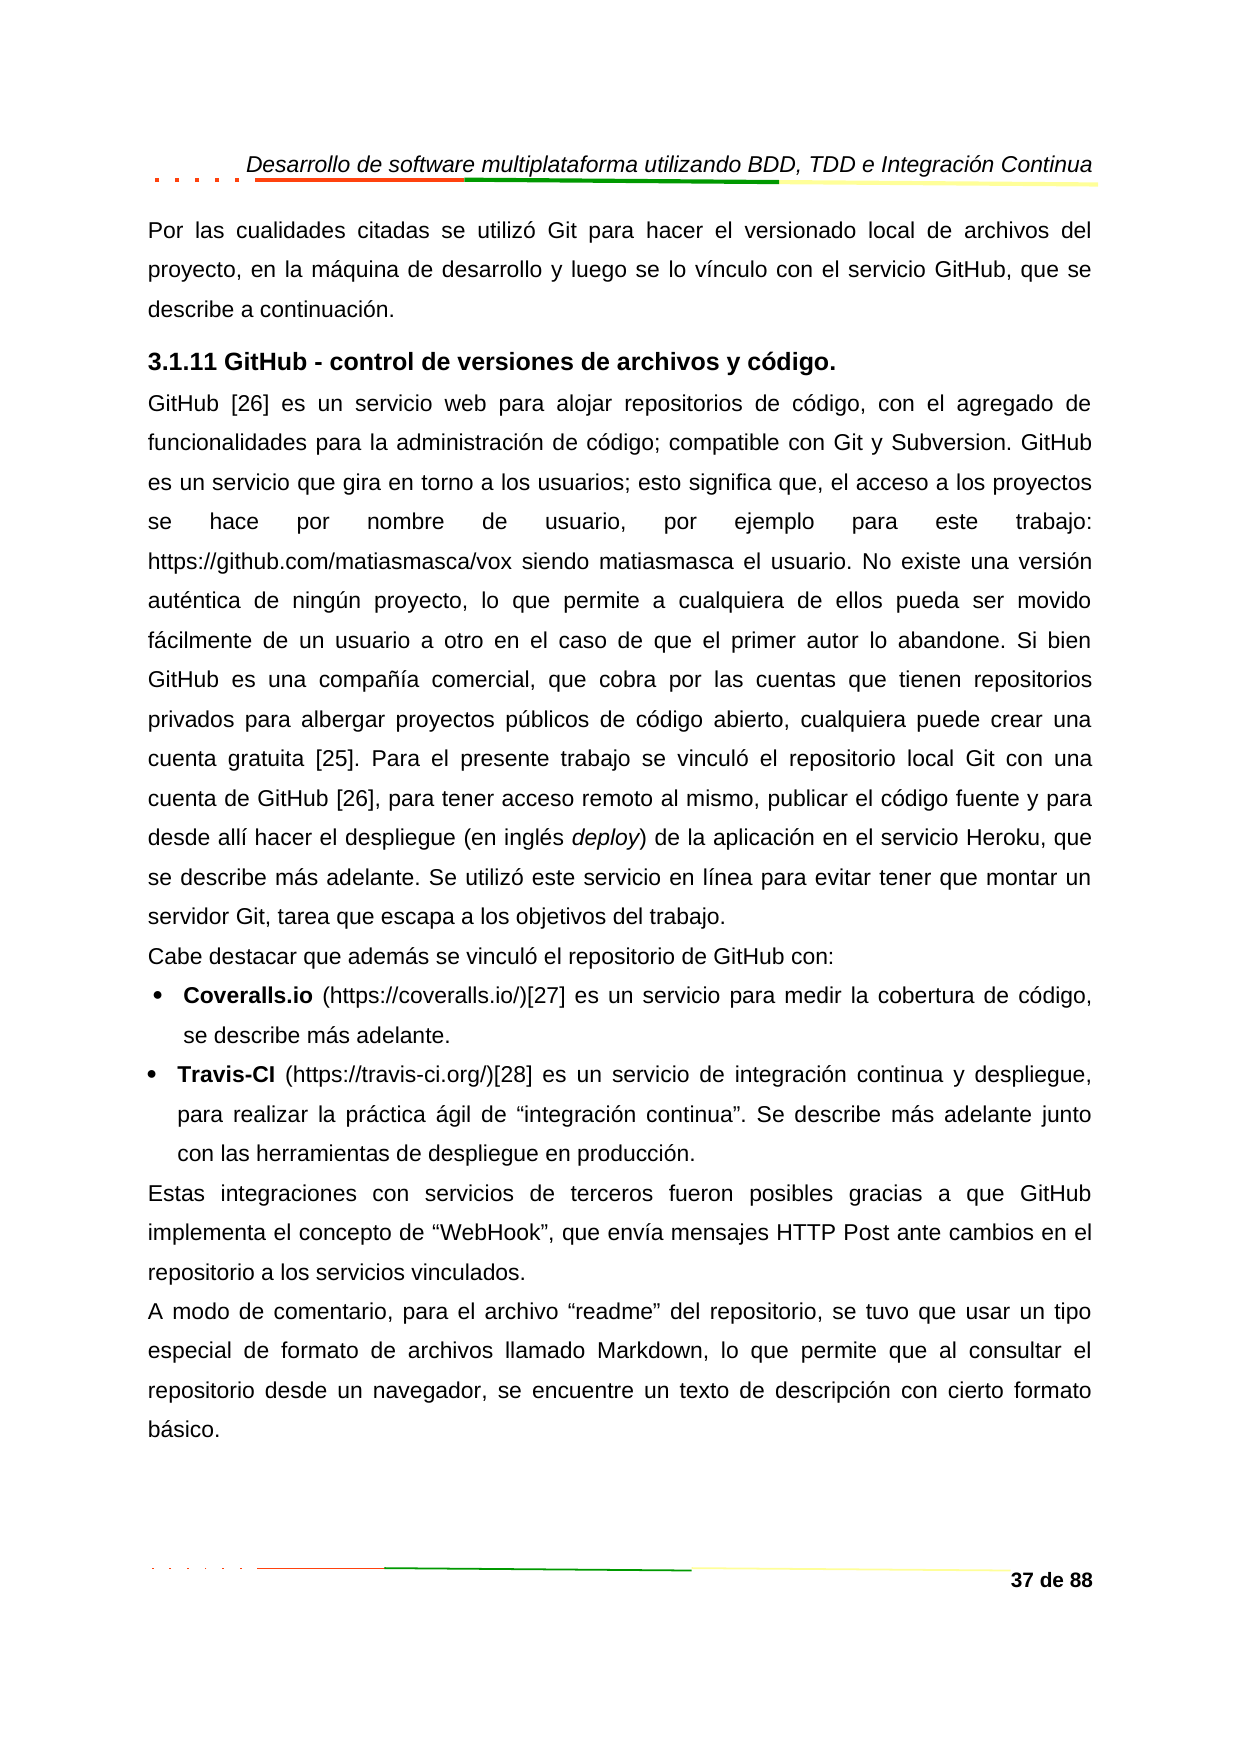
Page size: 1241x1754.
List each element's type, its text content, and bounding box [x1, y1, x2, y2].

list Coveralls.io (https://coveralls.io/)[27] es un servicio para medir la cobertura de código, se describe más adelante. [153, 982, 1093, 1048]
text Cabe destacar que además se vinculó el repositorio de GitHub con: [148, 943, 1093, 969]
list 3.1.11 GitHub - control de versiones de archivos y código. [148, 347, 1093, 376]
text A modo de comentario, para el archivo “readme” del repositorio, se tuvo que usar un tipo especial de formato de archivos llamado Markdown, lo que permite que al consultar el repositorio desde un navegador, se encuentre un texto de descripción con cierto formato básico. [148, 1298, 1093, 1443]
text Estas integraciones con servicios de terceros fueron posibles gracias a que GitHub implementa el concepto de “WebHook”, que envía mensajes HTTP Post ante cambios en el repositorio a los servicios vinculados. [148, 1179, 1093, 1285]
text GitHub [26] es un servicio web para alojar repositorios de código, con el agregado de funcionalidades para la administración de código; compatible con Git y Subversion. GitHub es un servicio que gira en torno a los usuarios; esto significa que, el acceso a los proyectos se hace por nombre de usuario, por ejemplo para este trabajo: https://github.com/matiasmasca/vox siendo matiasmasca el usuario. No existe una versión auténtica de ningún proyecto, lo que permite a cualquiera de ellos pueda ser movido fácilmente de un usuario a otro en el caso de que el primer autor lo abandone. Si bien GitHub es una compañía comercial, que cobra por las cuentas que tienen repositorios privados para albergar proyectos públicos de código abierto, cualquiera puede crear una cuenta gratuita [25]. Para el presente trabajo se vinculó el repositorio local Git con una cuenta de GitHub [26], para tener acceso remoto al mismo, publicar el código fuente y para desde allí hacer el despliegue (en inglés deploy) de la aplicación en el servicio Heroku, que se describe más adelante. Se utilizó este servicio en línea para evitar tener que montar un servidor Git, tarea que escapa a los objetivos del trabajo. [148, 390, 1093, 929]
list Travis-CI (https://travis-ci.org/)[28] es un servicio de integración continua y despliegue, para realizar la práctica ágil de “integración continua”. Se describe más adelante junto con las herramientas de despliegue en producción. [148, 1061, 1093, 1166]
text Por las cualidades citadas se utilizó Git para hacer el versionado local de archivos del proyecto, en la máquina de desarrollo y luego se lo vínculo con el servicio GitHub, que se describe a continuación. [148, 217, 1093, 322]
